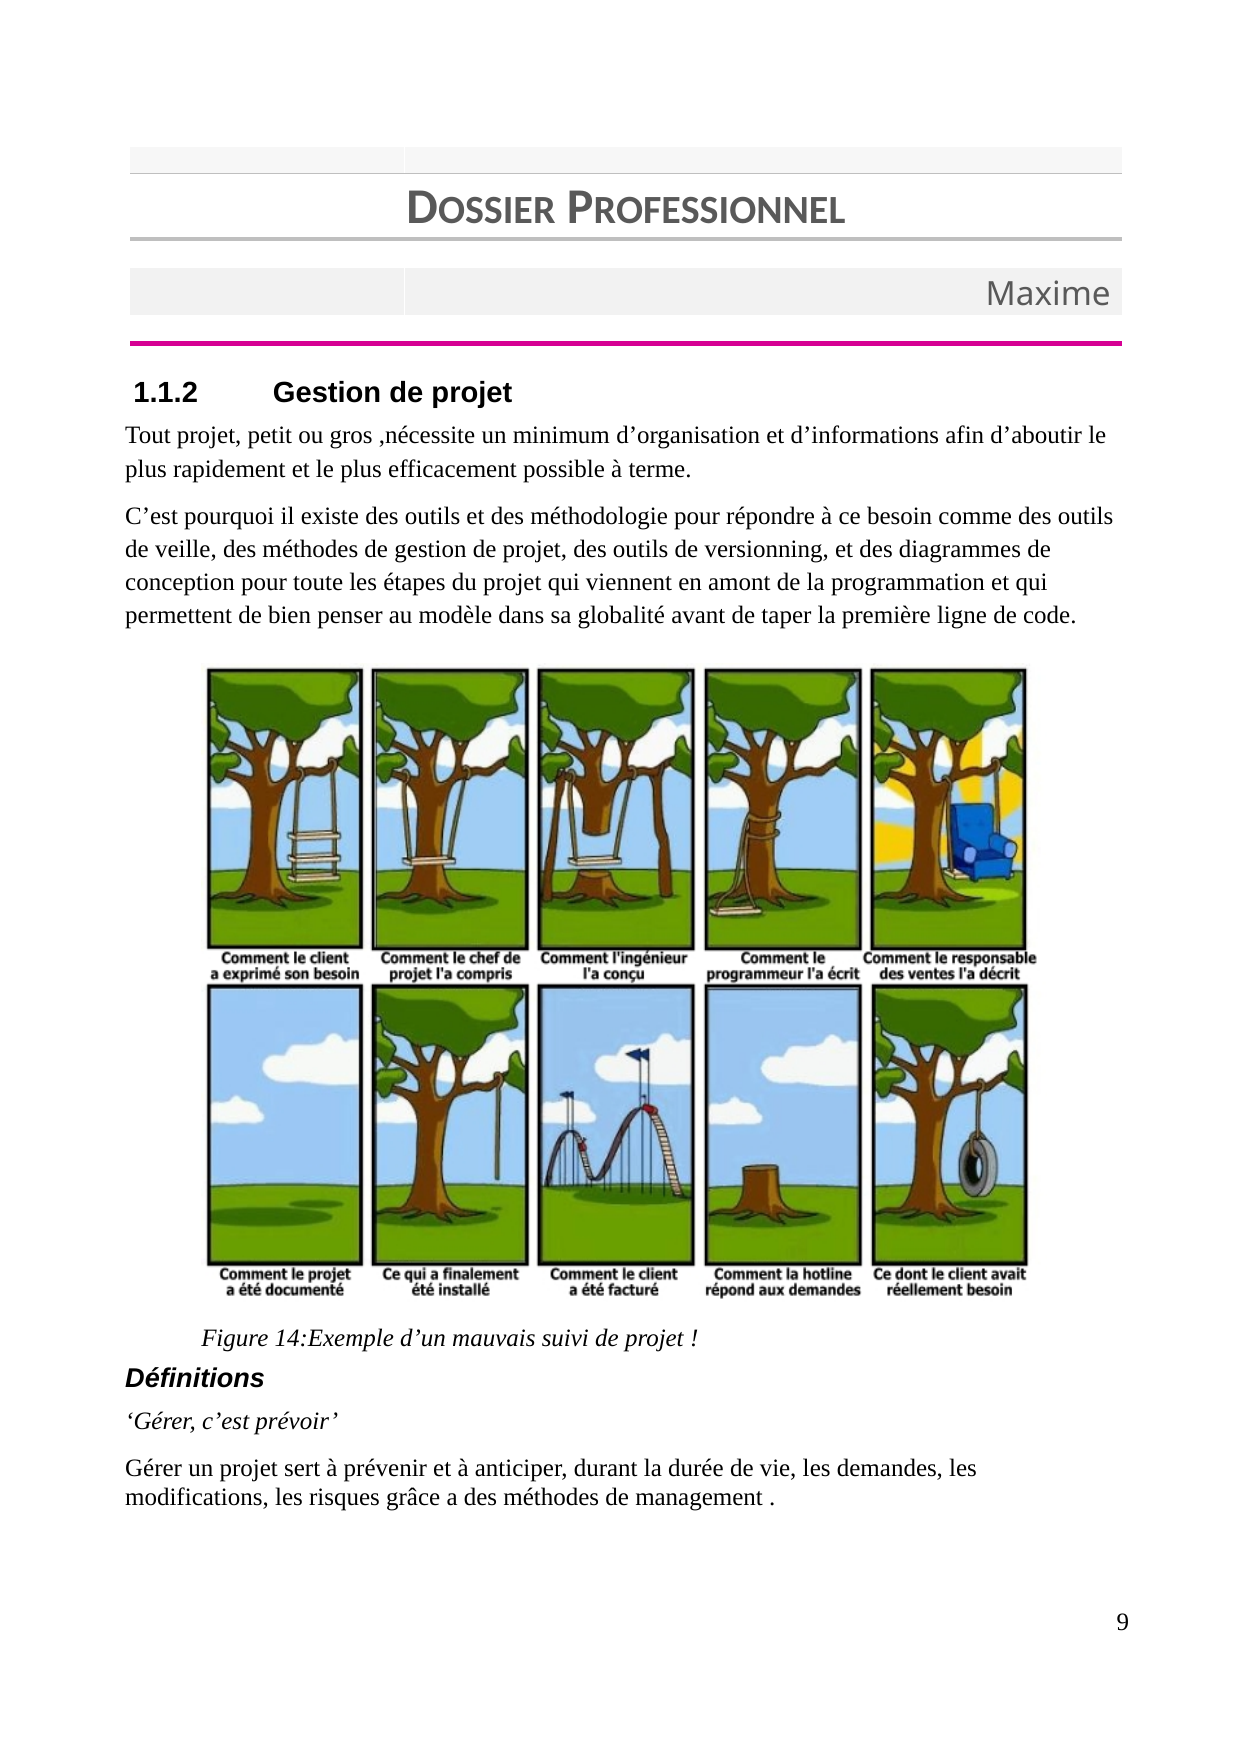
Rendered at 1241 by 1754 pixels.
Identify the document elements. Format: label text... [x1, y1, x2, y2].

subtitle Définitions [125, 651, 1123, 1393]
text C’est pourquoi il existe des outils et des méthodologie pour répondre à ce besoin comme des outils de veille, des méthodes de gestion de projet, des outils de versionning, et des diagrammes de conception pour toute les étapes du projet qui viennent en amont de la programmation et qui permettent de bien penser au modèle dans sa globalité avant de taper la première ligne de code. [125, 501, 1123, 629]
text Figure 14:Exemple d’un mauvais suivi de projet ! [201, 1323, 1047, 1352]
text Gérer un projet sert à prévenir et à anticiper, durant la durée de vie, les demandes, les modifications, les risques grâce a des méthodes de management . [125, 1453, 1123, 1511]
subtitle Gestion de projet [125, 374, 1123, 408]
text Tout projet, petit ou gros ,nécessite un minimum d’organisation et d’informations afin d’aboutir le plus rapidement et le plus efficacement possible à terme. [125, 421, 1123, 482]
picture [201, 663, 1047, 1323]
text ‘Gérer, c’est prévoir’ [125, 1406, 1123, 1435]
